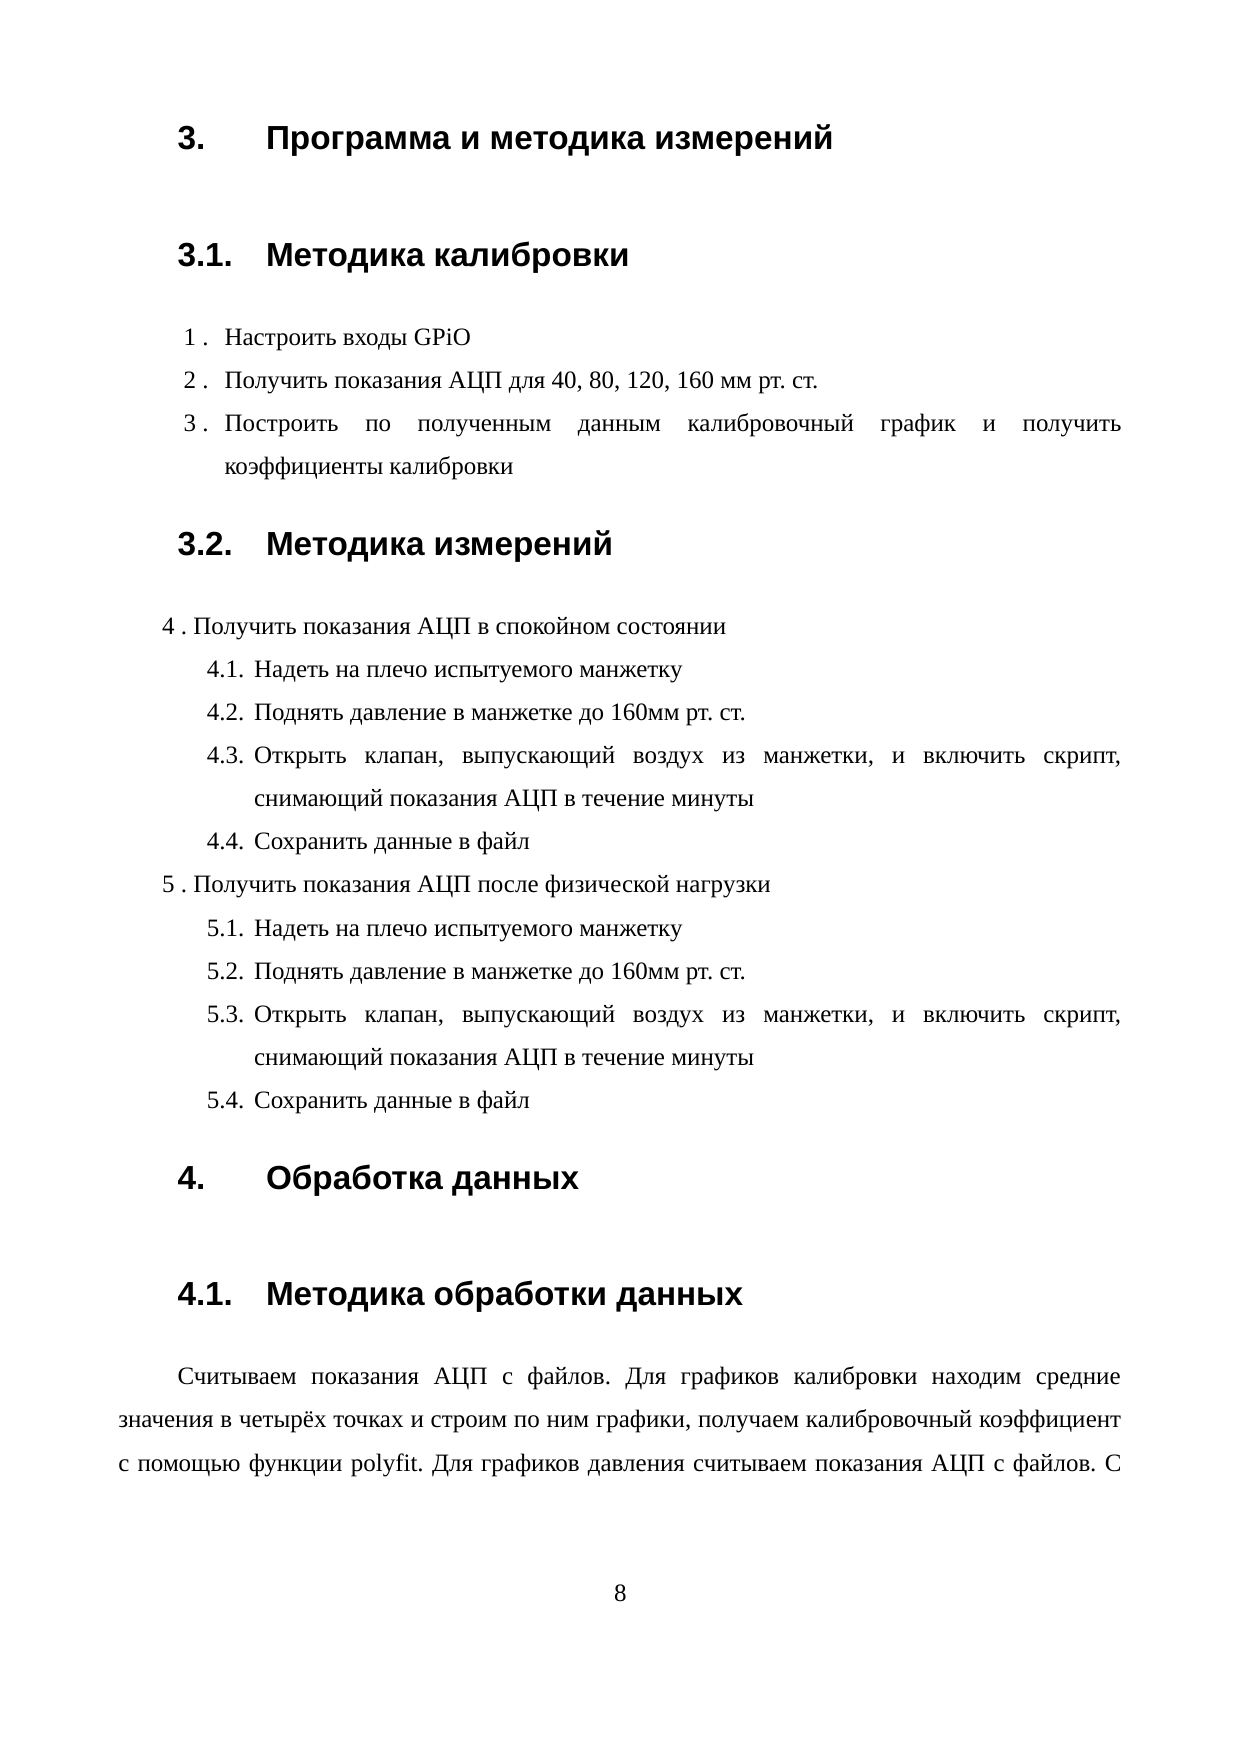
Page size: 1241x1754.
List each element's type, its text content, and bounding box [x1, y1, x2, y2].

list Открыть клапан, выпускающий воздух из манжетки, и включить скрипт, снимающий показания АЦП в течение минуты [207, 999, 1122, 1071]
subtitle Методика обработки данных [118, 1274, 1122, 1313]
subtitle Программа и методика измерений [118, 118, 1122, 157]
subtitle Обработка данных [118, 1158, 1122, 1196]
list Поднять давление в манжетке до 160мм рт. ст. [207, 697, 1122, 726]
subtitle Методика калибровки [118, 235, 1122, 273]
list Получить показания АЦП для 40, 80, 120, 160 мм рт. ст. [177, 365, 1122, 394]
text Считываем показания АЦП с файлов. Для графиков калибровки находим средние значения в четырёх точках и строим по ним графики, получаем калибровочный коэффициент с помощью функции polyfit. Для графиков давления считываем показания АЦП с файлов. С [118, 1361, 1122, 1476]
list Сохранить данные в файл [207, 1085, 1122, 1114]
list Построить по полученным данным калибровочный график и получить коэффициенты калибровки [177, 408, 1122, 480]
list Надеть на плечо испытуемого манжетку [207, 913, 1122, 941]
list Сохранить данные в файл [207, 826, 1122, 855]
list Настроить входы GPiO [177, 322, 1122, 351]
subtitle Методика измерений [118, 524, 1122, 562]
list Открыть клапан, выпускающий воздух из манжетки, и включить скрипт, снимающий показания АЦП в течение минуты [207, 740, 1122, 812]
list Получить показания АЦП после физической нагрузки [156, 869, 1122, 898]
list Надеть на плечо испытуемого манжетку [207, 654, 1122, 683]
list Поднять давление в манжетке до 160мм рт. ст. [207, 956, 1122, 984]
list Получить показания АЦП в спокойном состоянии [156, 611, 1122, 639]
